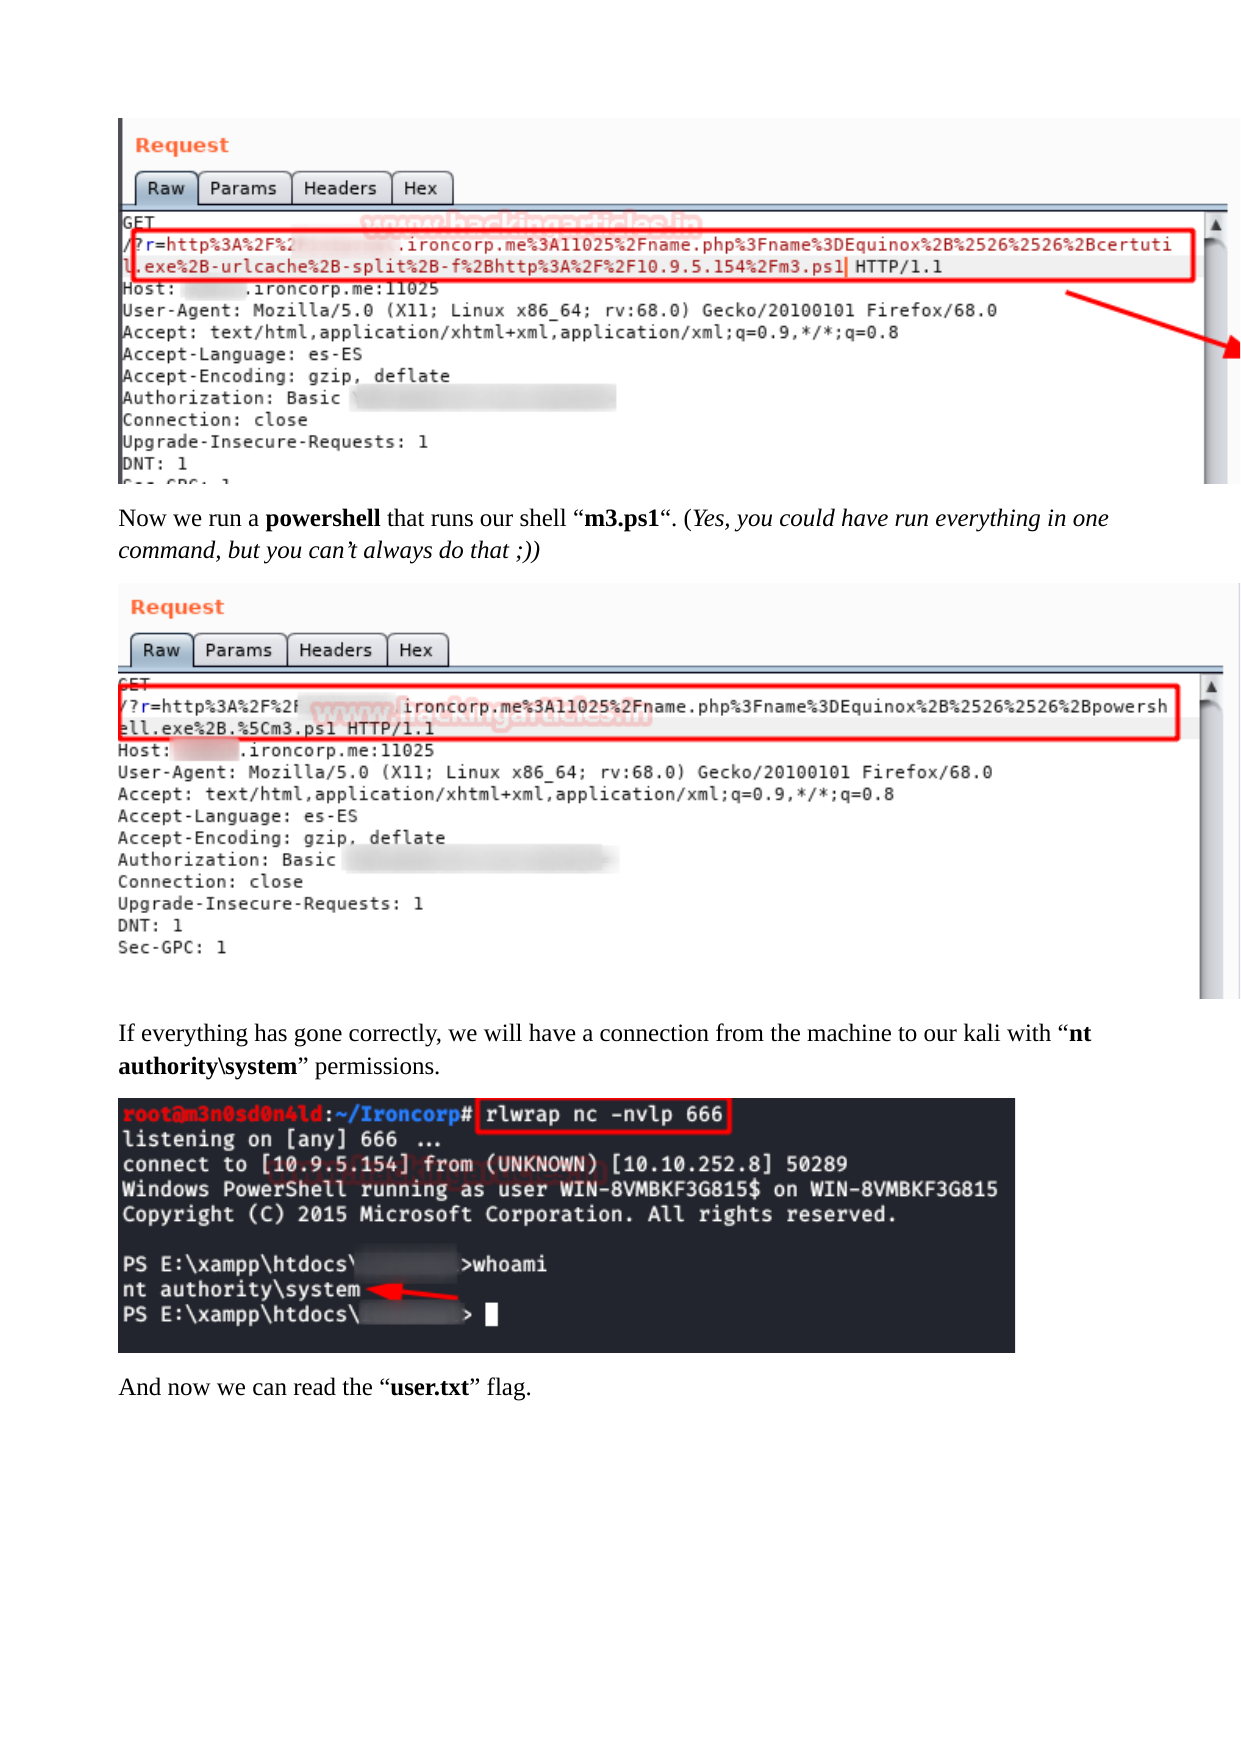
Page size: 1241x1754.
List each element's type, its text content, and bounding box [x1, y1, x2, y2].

text Now we run a powershell that runs our shell “m3.ps1“. (Yes, you could have run everything in one command, but you can’t always do that ;)) [118, 503, 1122, 564]
picture [118, 118, 1241, 484]
text If everything has gone correctly, we will have a connection from the machine to our kali with “nt authority\system” permissions. [118, 1018, 1122, 1079]
text And now we can read the “user.txt” flag. [118, 1372, 1122, 1401]
picture [118, 583, 1241, 999]
picture [118, 1098, 1015, 1353]
